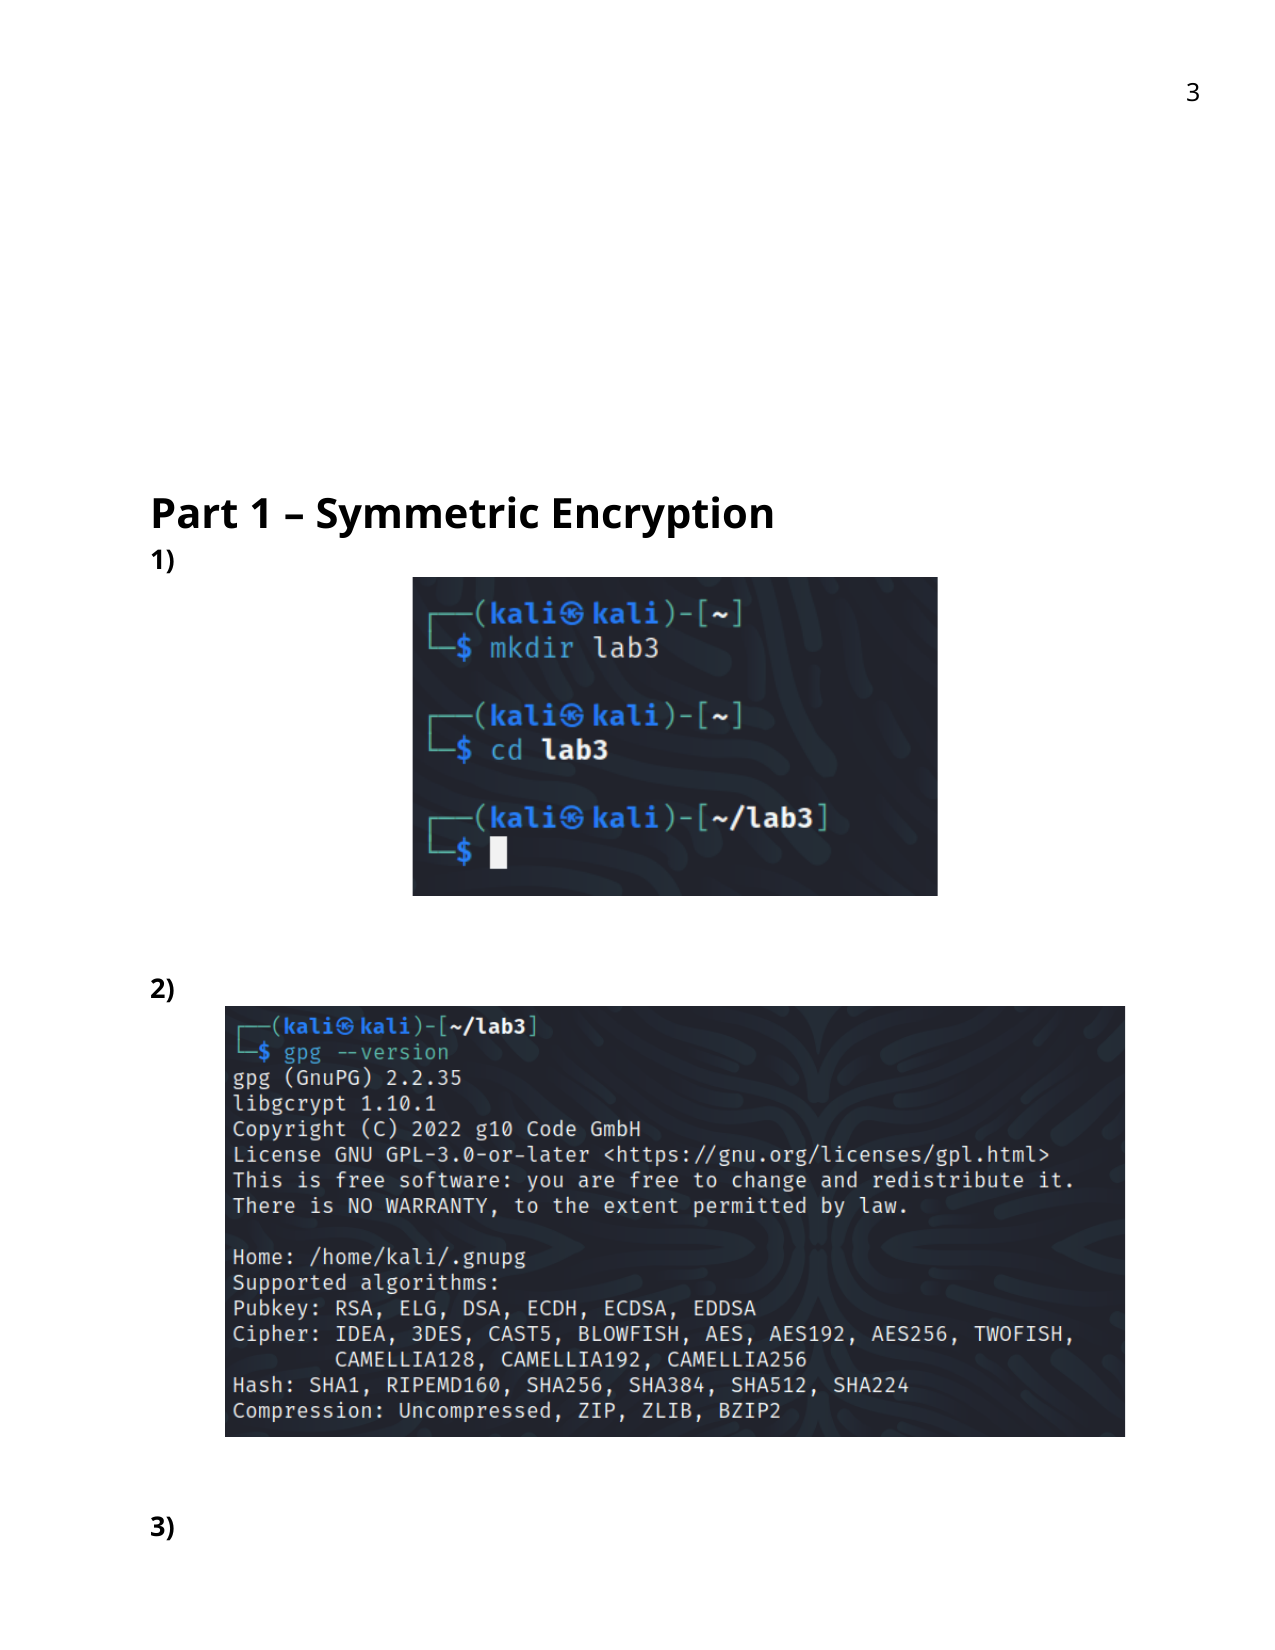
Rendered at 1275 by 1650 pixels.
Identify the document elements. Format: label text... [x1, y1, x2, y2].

text 2) [150, 969, 1200, 1006]
picture [225, 1006, 1125, 1437]
picture [412, 577, 938, 896]
text Part 1 – Symmetric Encryption [150, 484, 1200, 541]
text 1) [150, 541, 1200, 577]
text 3) [150, 1507, 1200, 1544]
